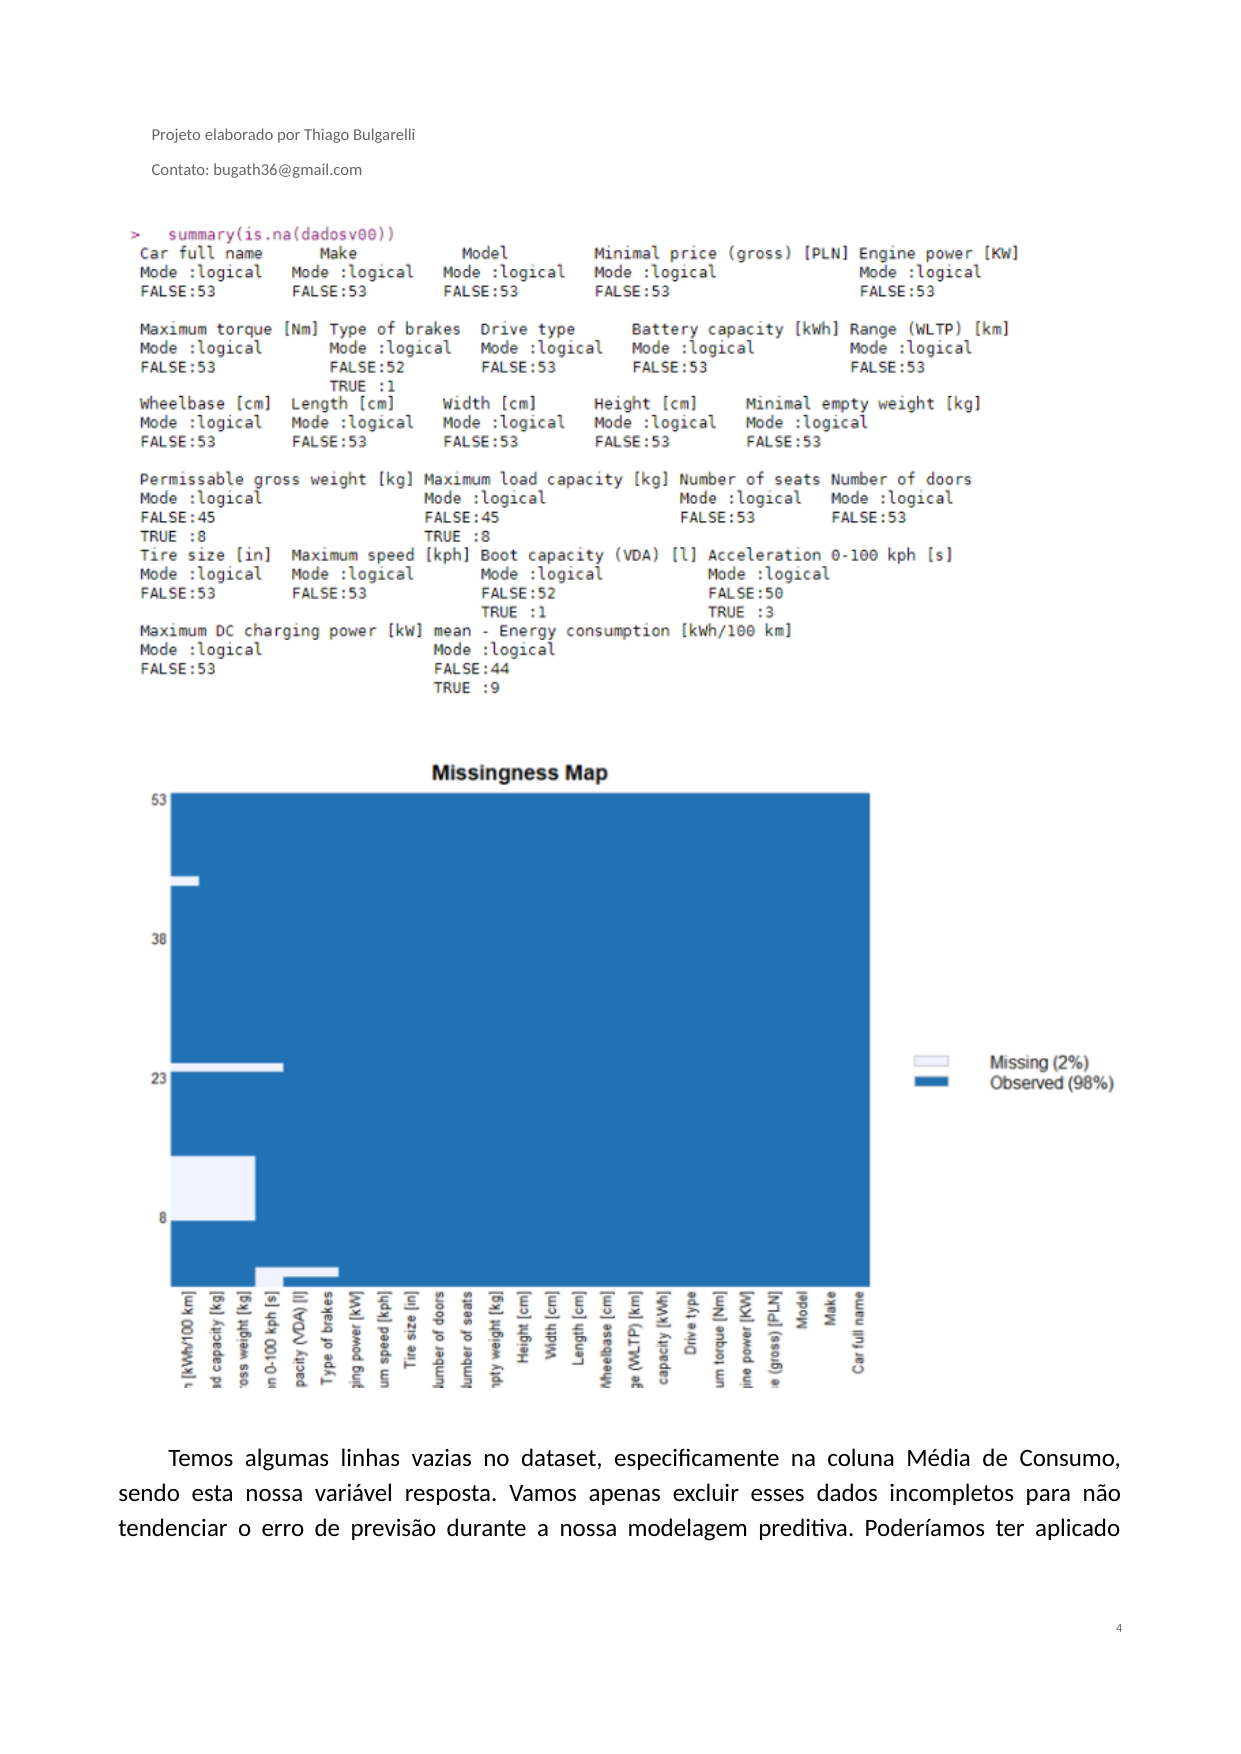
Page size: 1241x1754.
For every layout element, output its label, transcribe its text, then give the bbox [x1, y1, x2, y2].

picture [118, 223, 1114, 698]
picture [122, 751, 1118, 1388]
text Temos algumas linhas vazias no dataset, especificamente na coluna Média de Consumo, sendo esta nossa variável resposta. Vamos apenas excluir esses dados incompletos para não tendenciar o erro de previsão durante a nossa modelagem preditiva. Poderíamos ter aplicado [118, 1442, 1122, 1542]
